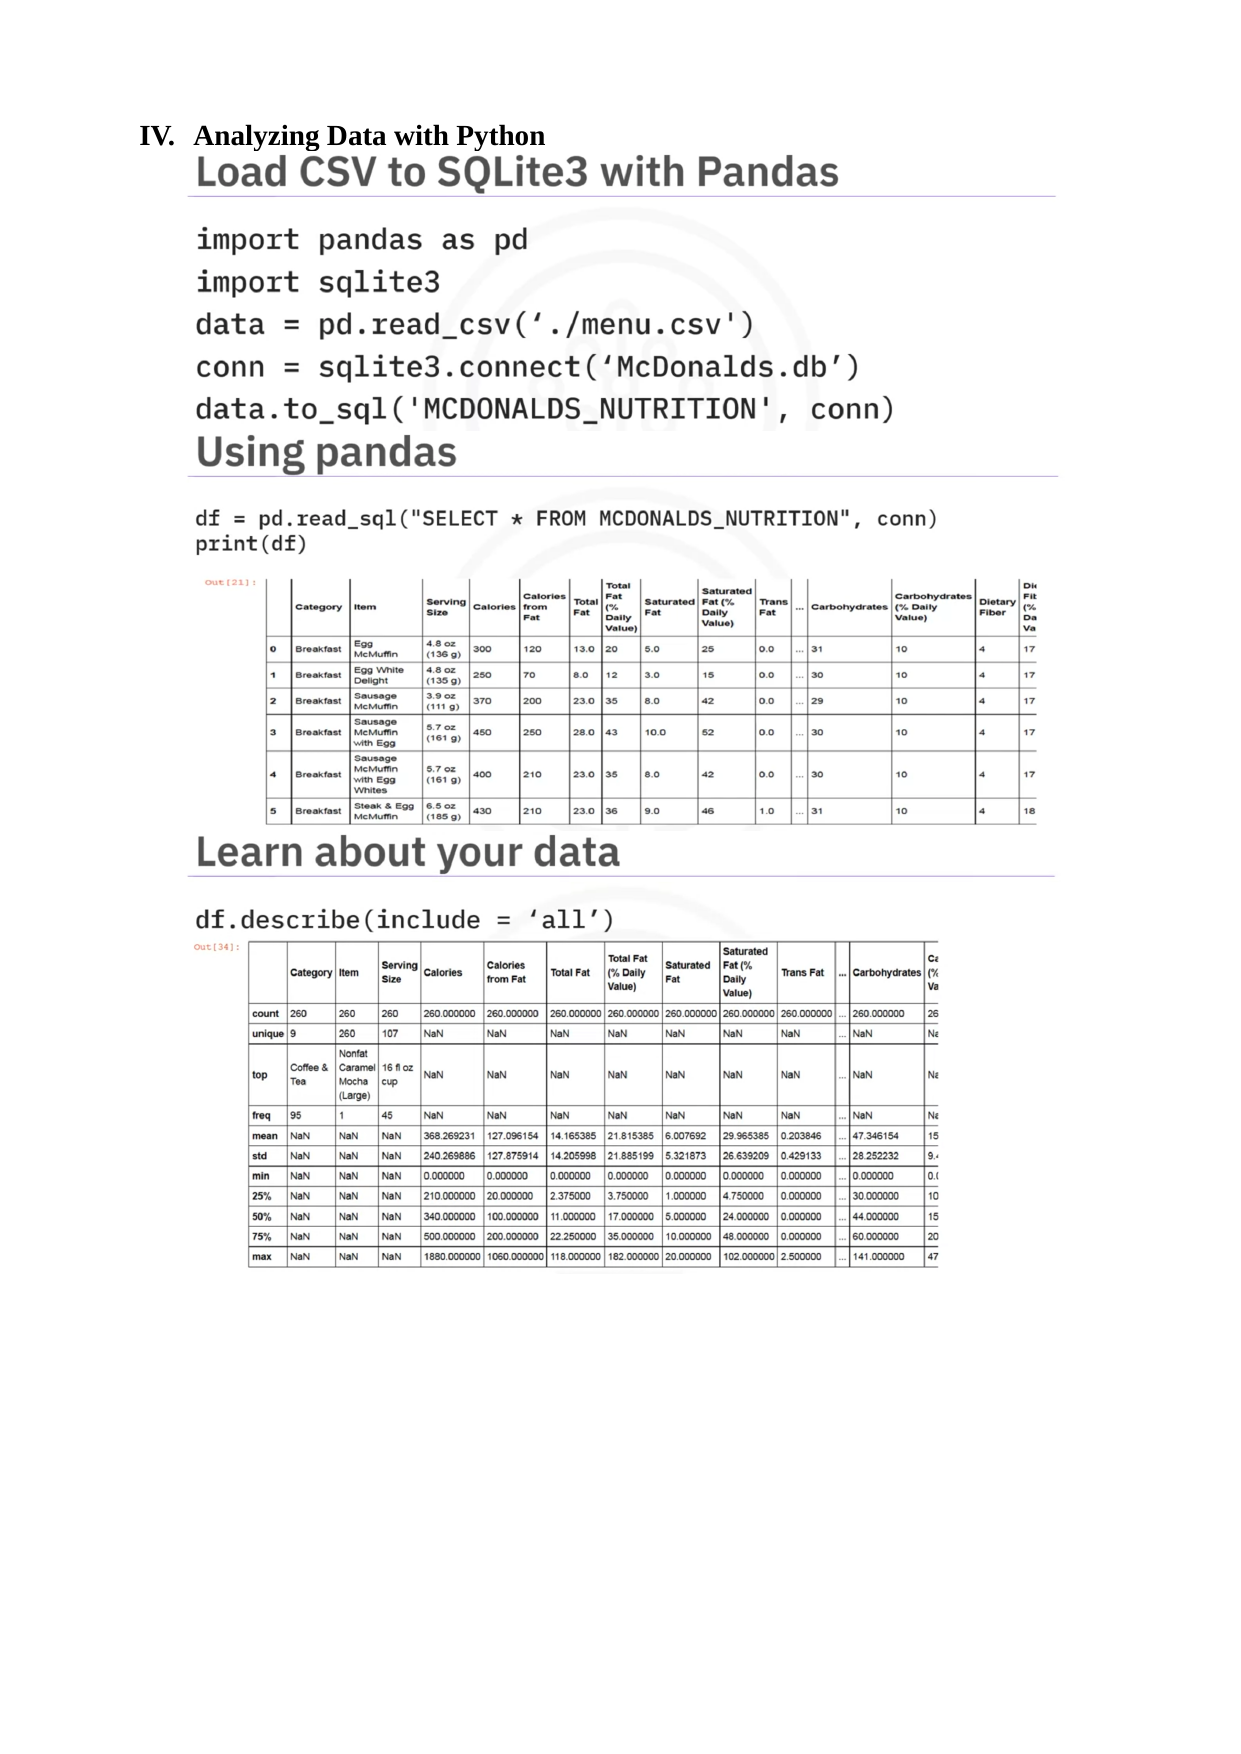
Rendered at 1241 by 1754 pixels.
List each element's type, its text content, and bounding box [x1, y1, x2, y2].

list Analyzing Data with Python [175, 118, 1122, 151]
picture [118, 151, 1123, 1274]
